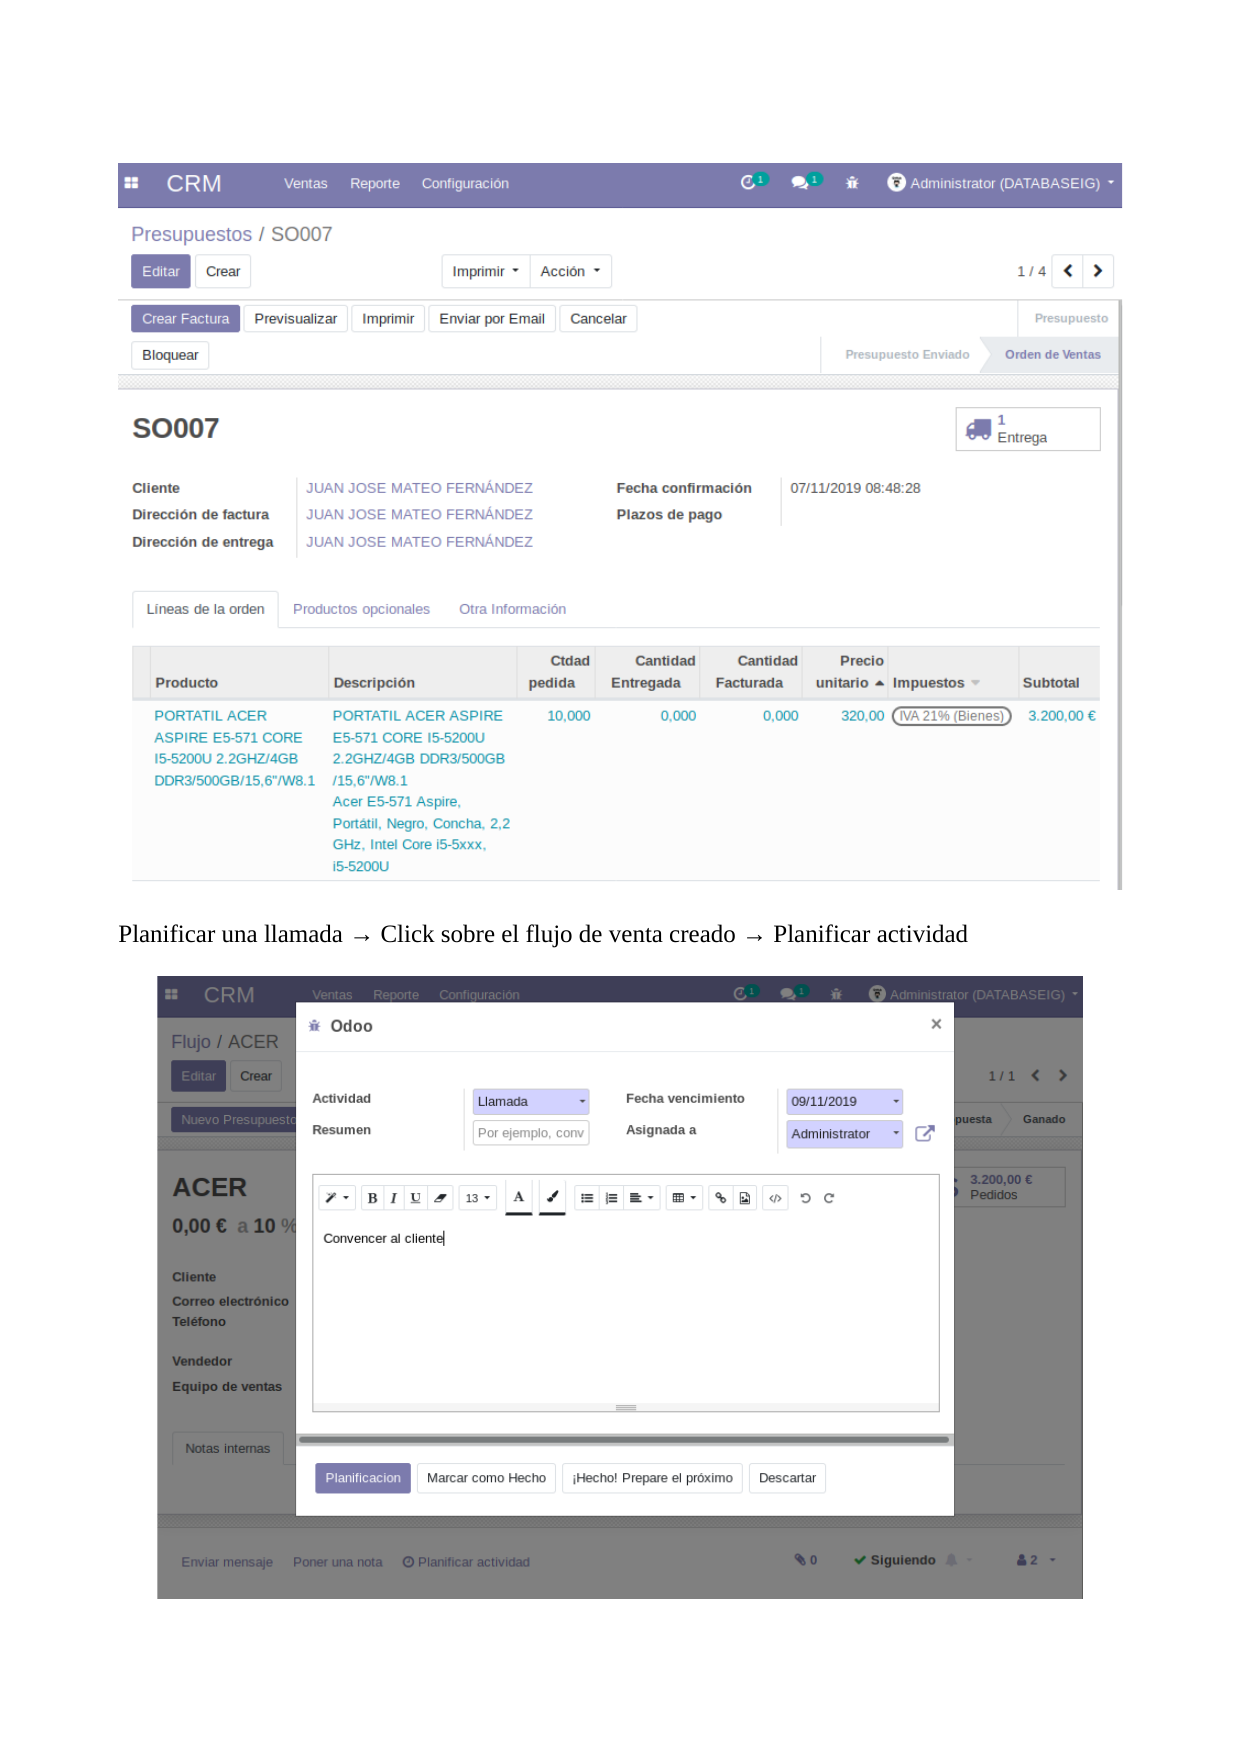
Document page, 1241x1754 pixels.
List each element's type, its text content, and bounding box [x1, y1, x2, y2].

picture [157, 976, 1083, 1599]
picture [118, 163, 1123, 890]
text Planificar una llamada → Click sobre el flujo de venta creado → Planificar actividad [118, 919, 1122, 947]
